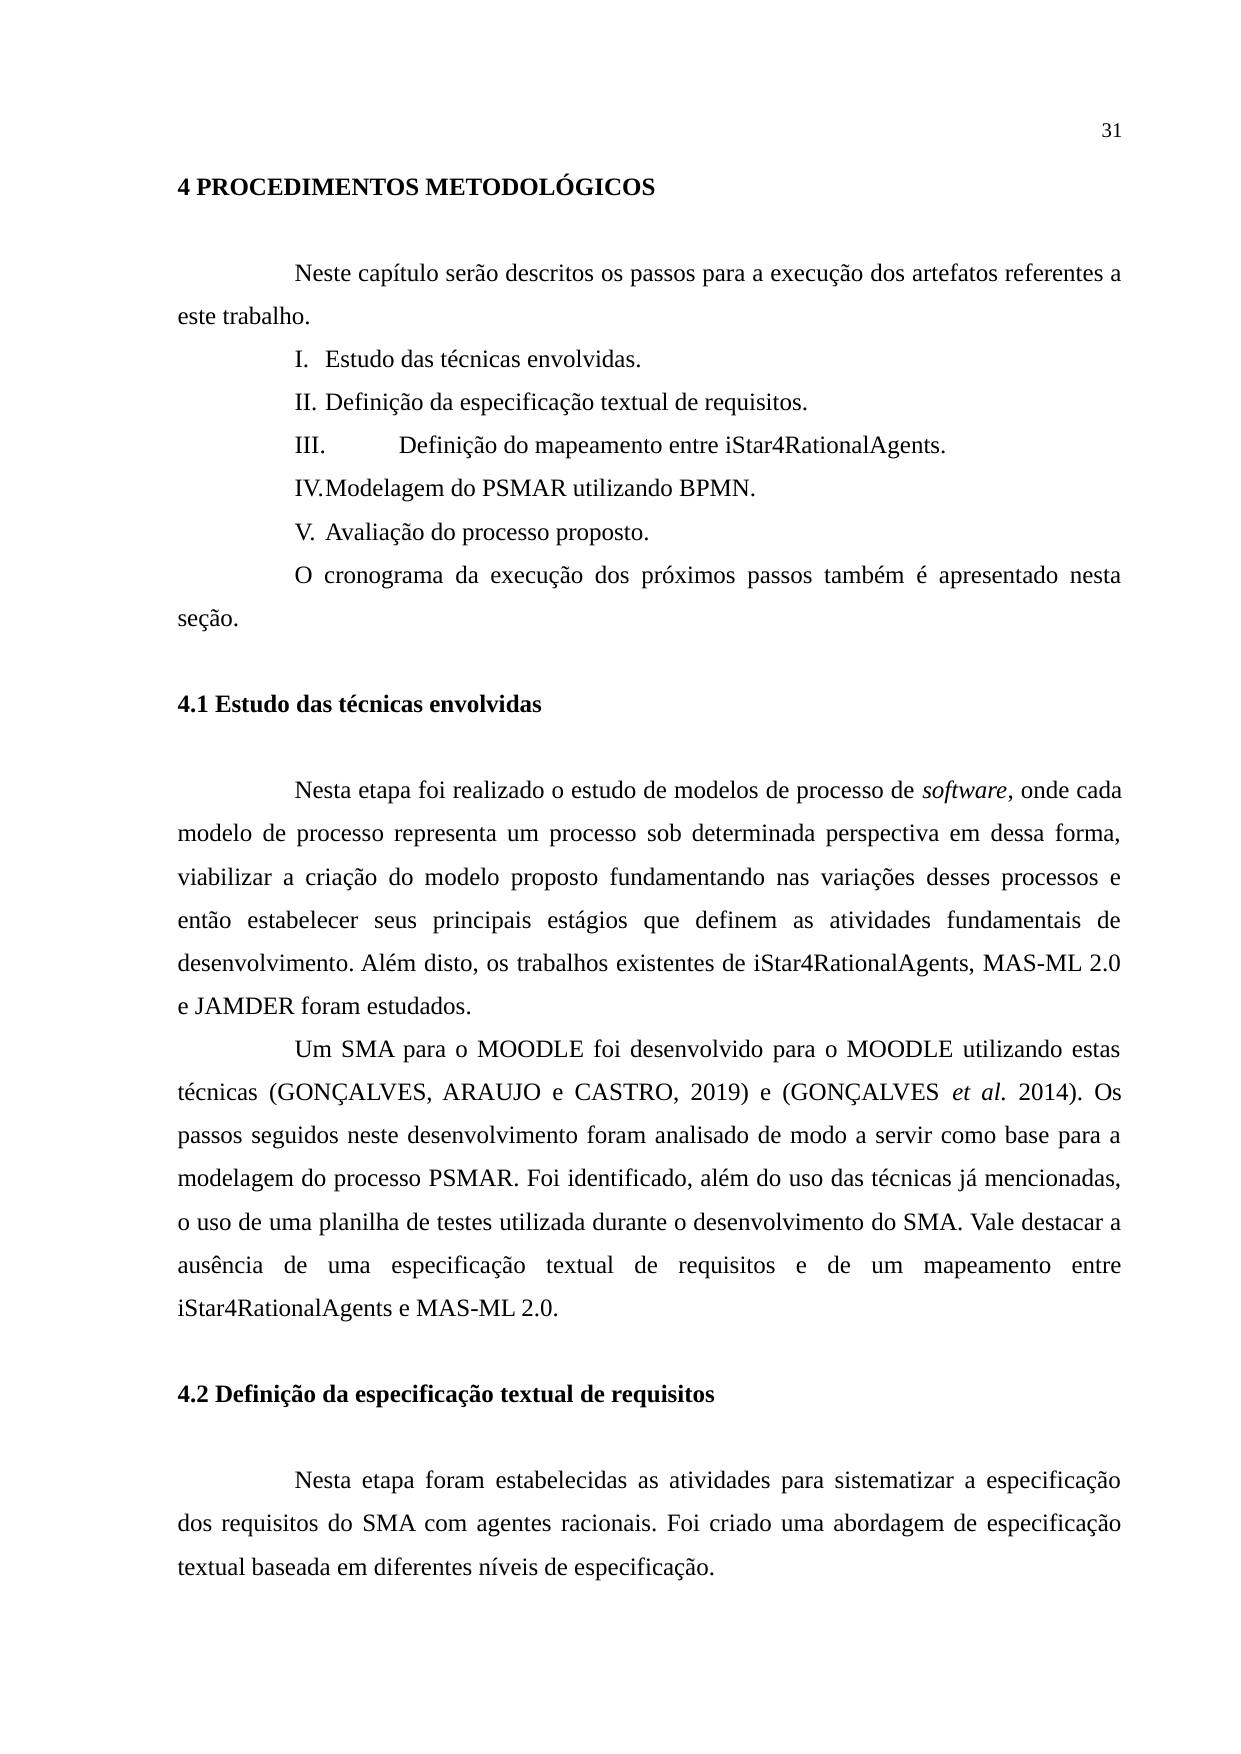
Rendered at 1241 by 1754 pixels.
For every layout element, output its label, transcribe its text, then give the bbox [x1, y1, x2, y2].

list Definição da especificação textual de requisitos. [177, 387, 1122, 416]
list Avaliação do processo proposto. [177, 517, 1122, 545]
text 4 PROCEDIMENTOS METODOLÓGICOS [177, 172, 1122, 200]
text 4.2 Definição da especificação textual de requisitos [177, 1379, 1122, 1408]
list Modelagem do PSMAR utilizando BPMN. [177, 473, 1122, 502]
list Definição do mapeamento entre iStar4RationalAgents. [177, 430, 1122, 459]
text Nesta etapa foi realizado o estudo de modelos de processo de software, onde cada modelo de processo representa um processo sob determinada perspectiva em dessa forma, viabilizar a criação do modelo proposto fundamentando nas variações desses processos e então estabelecer seus principais estágios que definem as atividades fundamentais de desenvolvimento. Além disto, os trabalhos existentes de iStar4RationalAgents, MAS-ML 2.0 e JAMDER foram estudados. [177, 775, 1122, 1020]
text Neste capítulo serão descritos os passos para a execução dos artefatos referentes a este trabalho. [177, 258, 1122, 330]
text O cronograma da execução dos próximos passos também é apresentado nesta seção. [177, 560, 1122, 632]
text Um SMA para o MOODLE foi desenvolvido para o MOODLE utilizando estas técnicas (GONÇALVES, ARAUJO e CASTRO, 2019) e (GONÇALVES et al. 2014). Os passos seguidos neste desenvolvimento foram analisado de modo a servir como base para a modelagem do processo PSMAR. Foi identificado, além do uso das técnicas já mencionadas, o uso de uma planilha de testes utilizada durante o desenvolvimento do SMA. Vale destacar a ausência de uma especificação textual de requisitos e de um mapeamento entre iStar4RationalAgents e MAS-ML 2.0. [177, 1034, 1122, 1322]
text 4.1 Estudo das técnicas envolvidas [177, 689, 1122, 718]
text Nesta etapa foram estabelecidas as atividades para sistematizar a especificação dos requisitos do SMA com agentes racionais. Foi criado uma abordagem de especificação textual baseada em diferentes níveis de especificação. [177, 1465, 1122, 1580]
list Estudo das técnicas envolvidas. [177, 344, 1122, 373]
